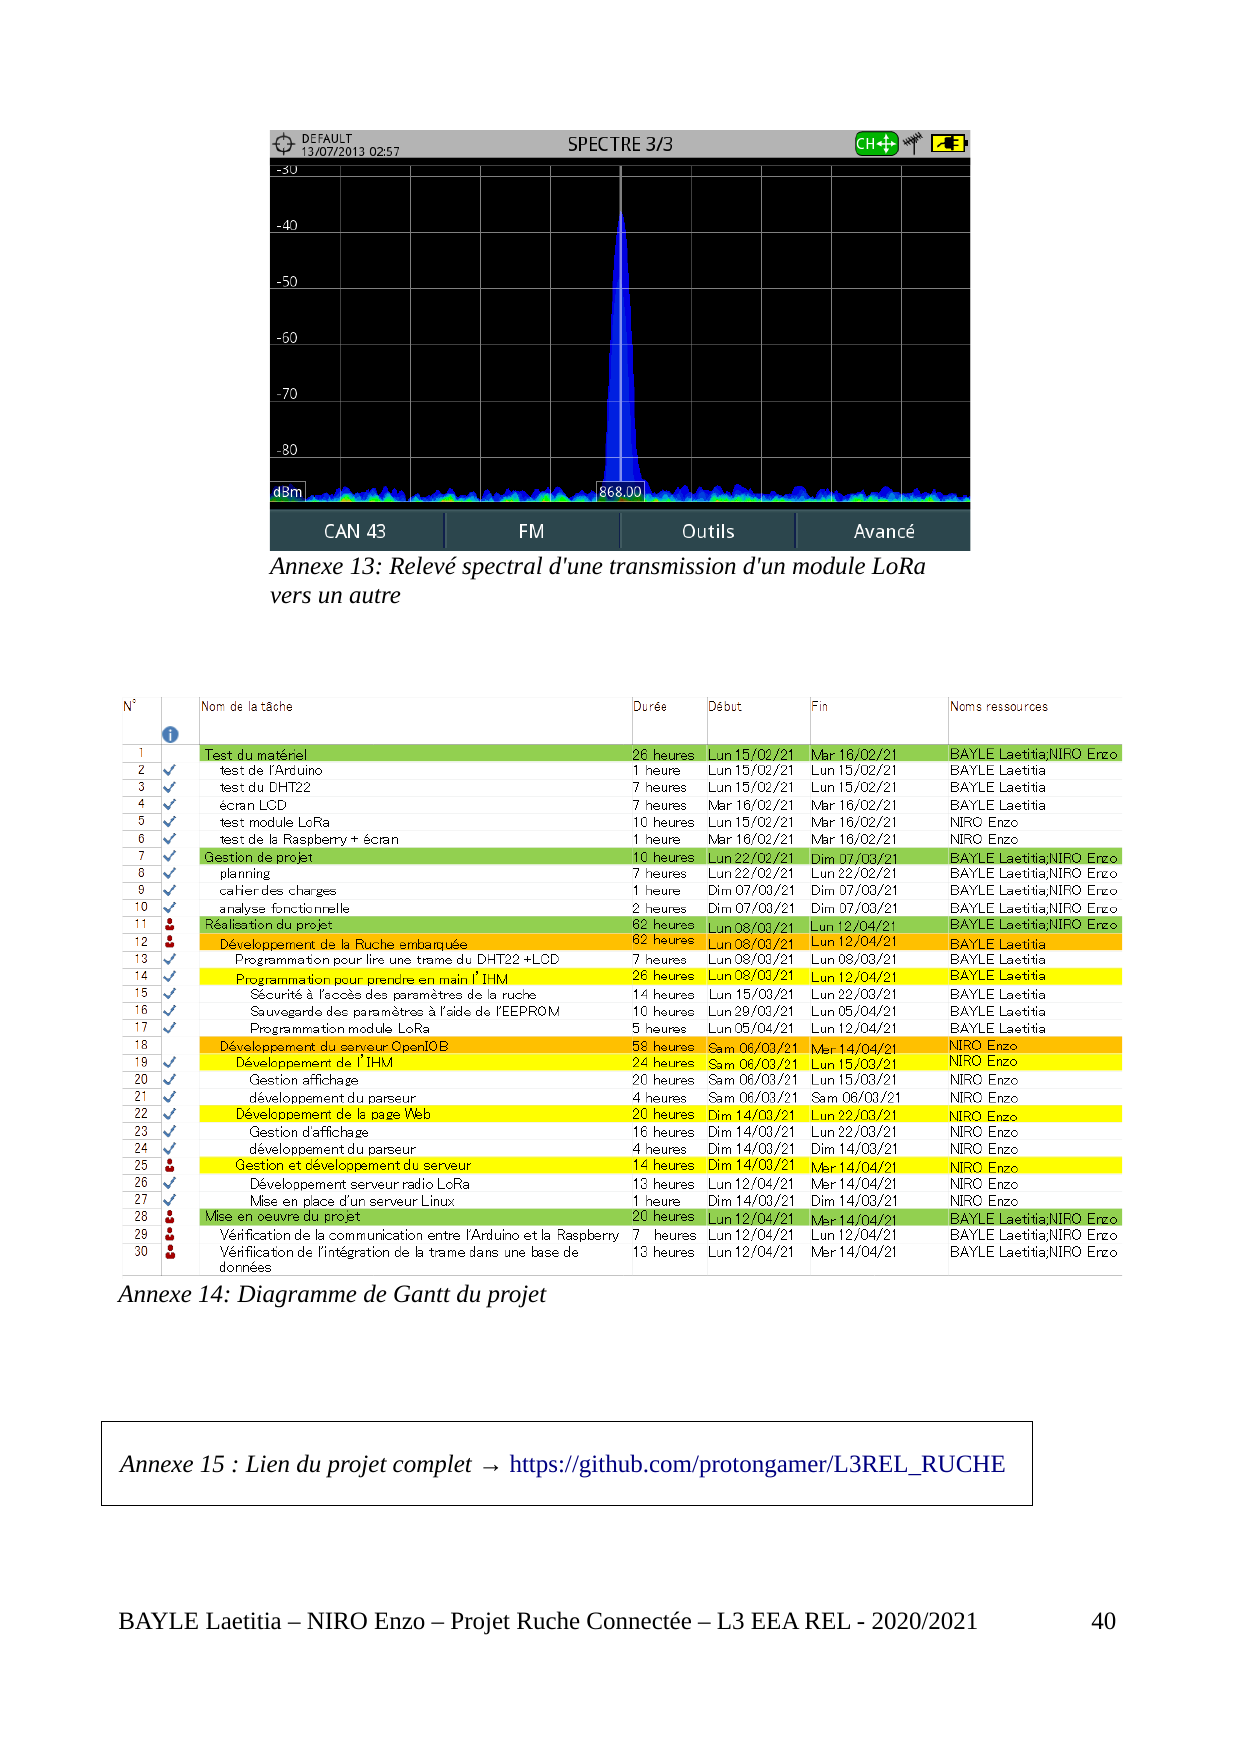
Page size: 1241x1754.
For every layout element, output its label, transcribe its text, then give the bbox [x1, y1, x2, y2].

picture [118, 695, 1123, 1279]
text Annexe 14: Diagramme de Gantt du projet [118, 1279, 1122, 1308]
picture [269, 130, 971, 551]
text Annexe 13: Relevé spectral d'une transmission d'un module LoRa vers un autre [270, 551, 971, 608]
